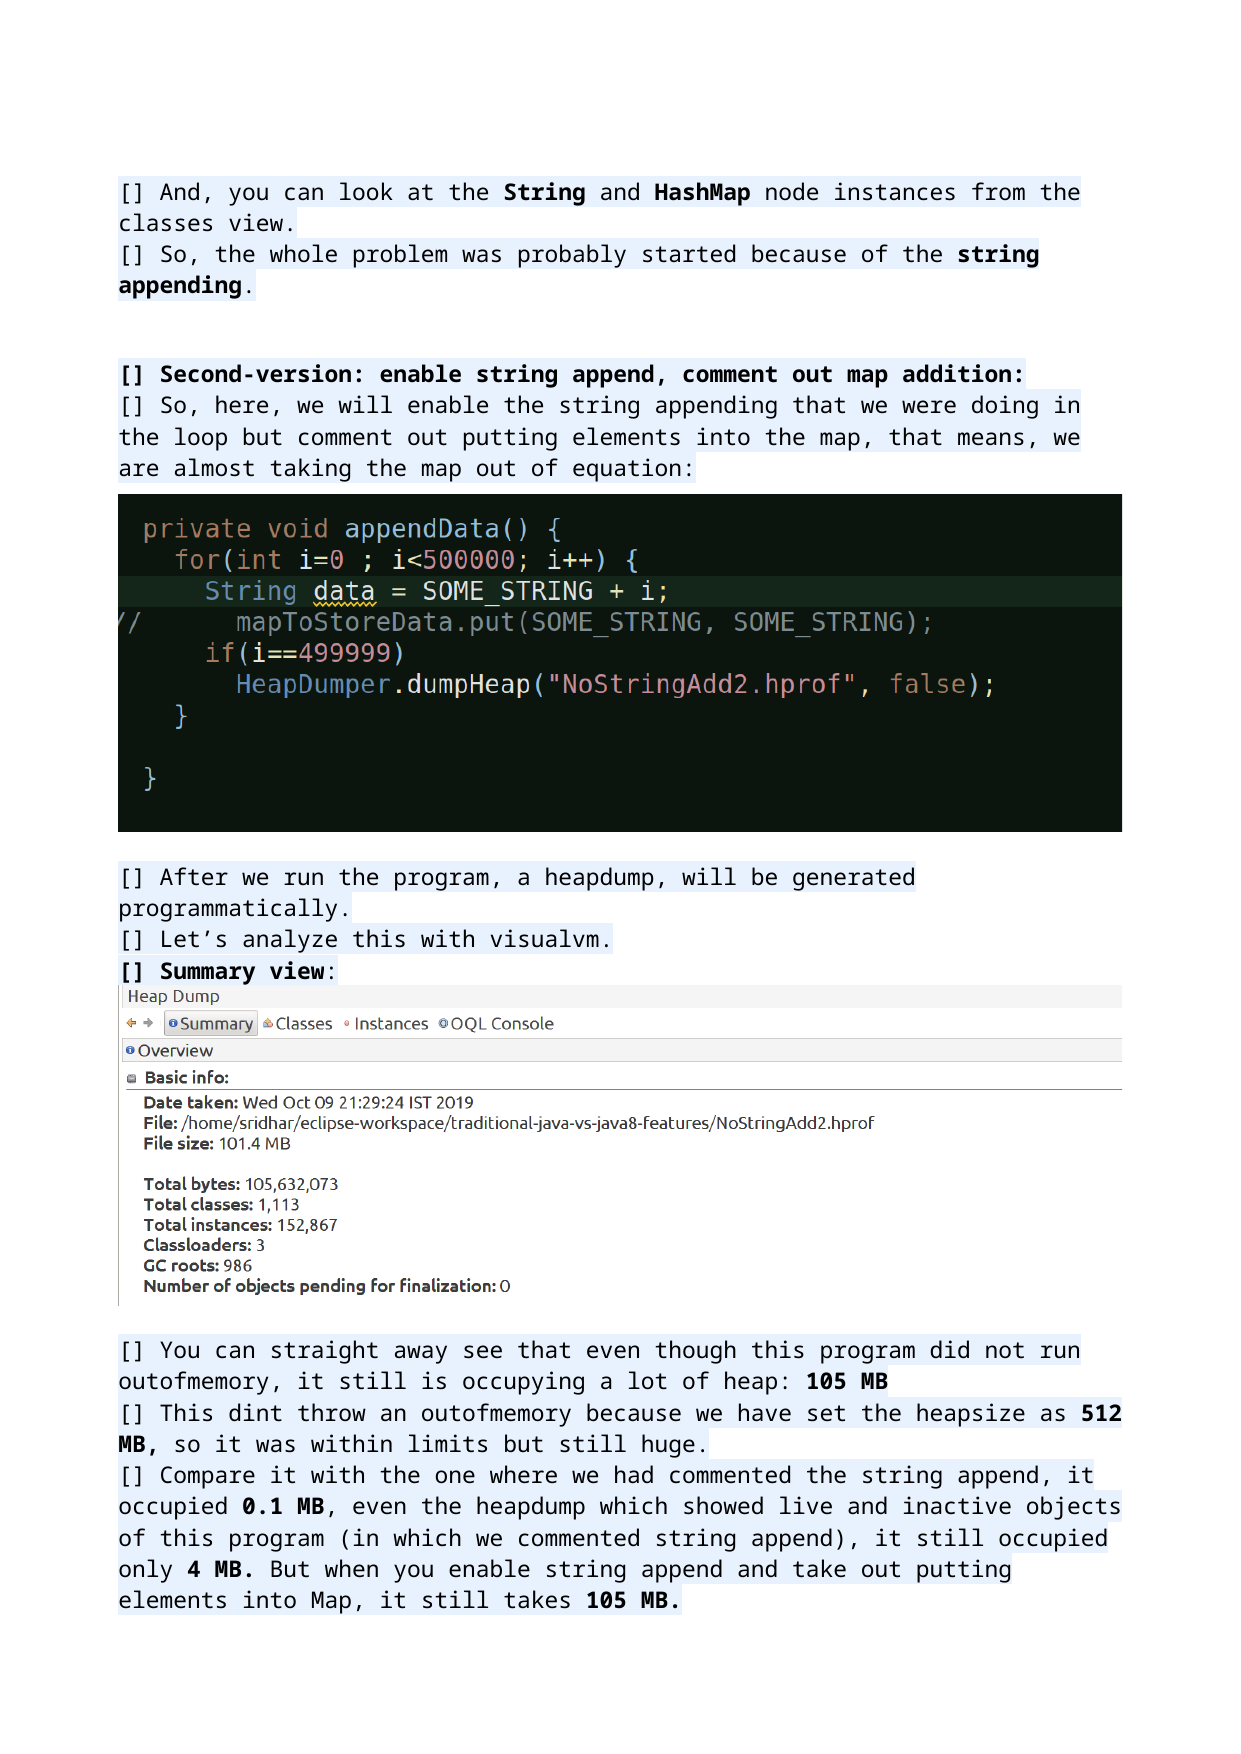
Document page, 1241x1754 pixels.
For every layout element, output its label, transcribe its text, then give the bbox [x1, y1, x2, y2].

text [] Let’s analyze this with visualvm. [118, 923, 1122, 954]
text [] And, you can look at the String and HashMap node instances from the classes view. [118, 176, 1122, 238]
text [] Summary view: [118, 954, 1122, 985]
text [] Compare it with the one where we had commented the string append, it occupied 0.1 MB, even the heapdump which showed live and inactive objects of this program (in which we commented string append), it still occupied only 4 MB. But when you enable string append and take out putting elements into Map, it still takes 105 MB. [118, 1459, 1122, 1615]
text [] After we run the program, a heapdump, will be generated programmatically. [118, 861, 1122, 923]
text are almost taking the map out of equation: [118, 452, 1122, 483]
picture [118, 985, 1123, 1306]
text [] This dint throw an outofmemory because we have set the heapsize as 512 MB, so it was within limits but still huge. [118, 1397, 1122, 1459]
text [] Second-version: enable string append, comment out map addition: [118, 358, 1122, 389]
text [] You can straight away see that even though this program did not run outofmemory, it still is occupying a lot of heap: 105 MB [118, 1334, 1122, 1397]
picture [118, 494, 1123, 832]
text [] So, here, we will enable the string appending that we were doing in the loop but comment out putting elements into the map, that means, we [118, 389, 1122, 452]
text [] So, the whole problem was probably started because of the string appending. [118, 238, 1122, 301]
